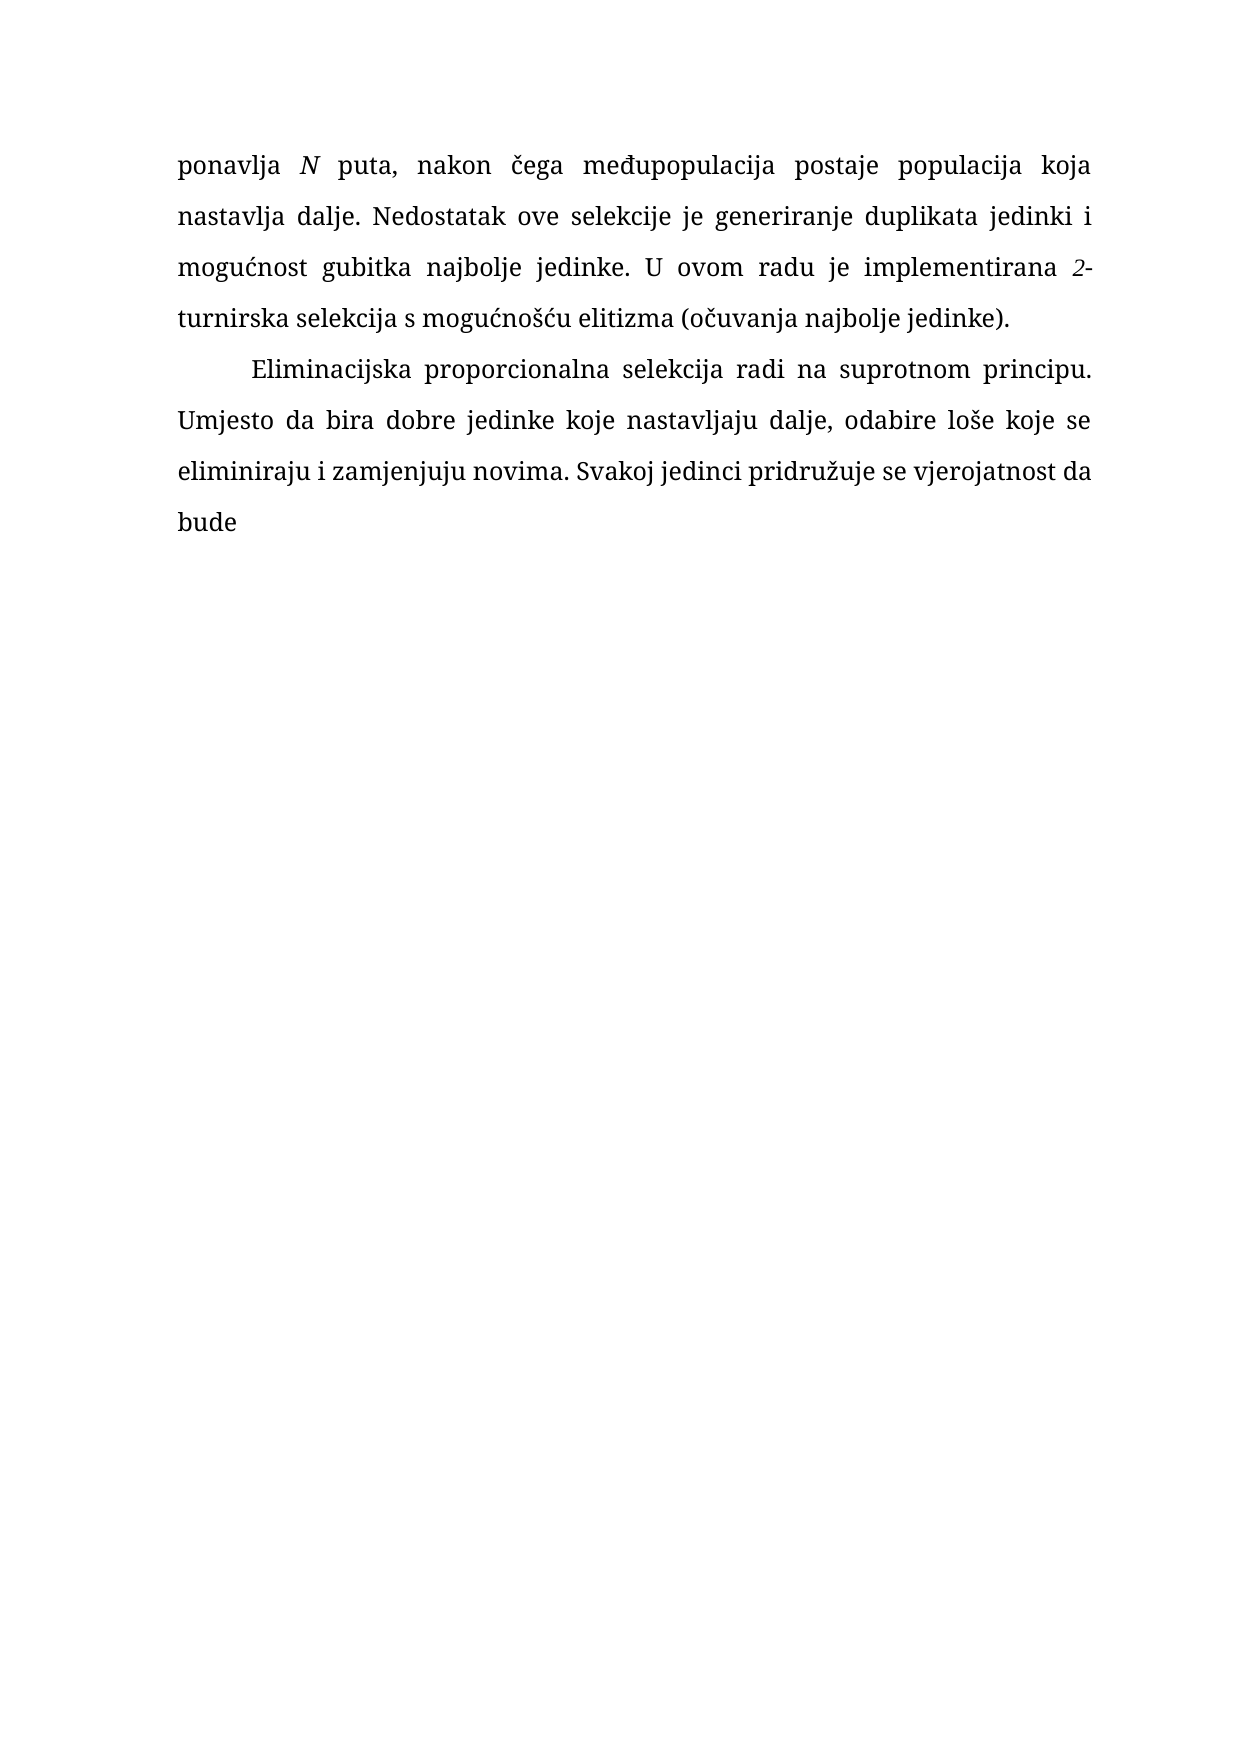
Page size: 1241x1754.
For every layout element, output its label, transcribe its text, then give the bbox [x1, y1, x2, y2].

text K-turnirska selekcija () s jednakom vjerojatnošću odabire k jedinki iz trenutne populacije. Izabere se najbolja među njima te se kopira u međupopulaciju. Ovaj se postupak ponavlja N puta, nakon čega međupopulacija postaje populacija koja nastavlja dalje. Nedostatak ove selekcije je generiranje duplikata jedinki i mogućnost gubitka najbolje jedinke. U ovom radu je implementirana 2-turnirska selekcija s mogućnošću elitizma (očuvanja najbolje jedinke). [177, 148, 1093, 335]
text Eliminacijska proporcionalna selekcija radi na suprotnom principu. Umjesto da bira dobre jedinke koje nastavljaju dalje, odabire loše koje se eliminiraju i zamjenjuju novima. Svakoj jedinci pridružuje se vjerojatnost da bude [177, 352, 1093, 539]
